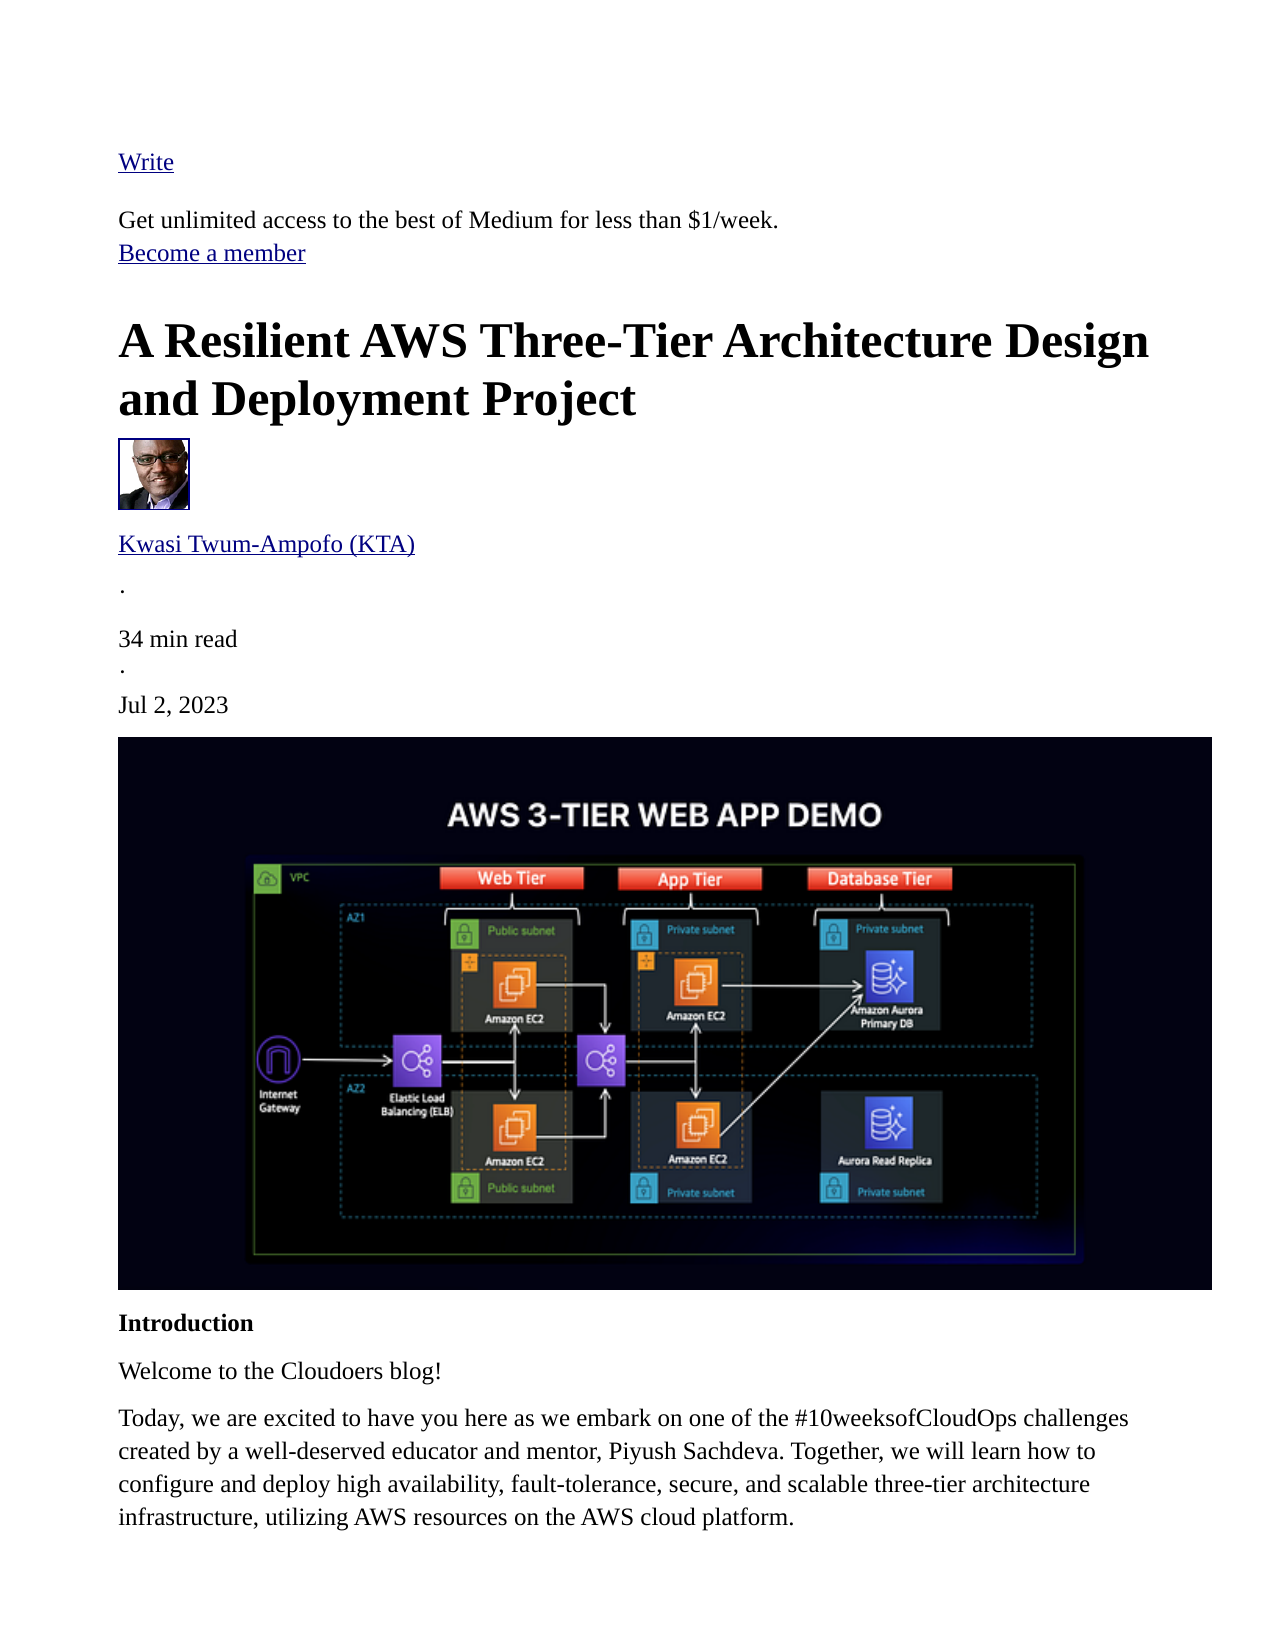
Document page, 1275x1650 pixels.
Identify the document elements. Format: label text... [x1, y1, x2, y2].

text Write [118, 147, 1157, 176]
picture [118, 737, 1212, 1290]
text Become a member [118, 238, 1157, 267]
text Kwasi Twum-Ampofo (KTA) [118, 529, 1157, 558]
text Welcome to the Cloudoers blog! [118, 1356, 1157, 1384]
text Today, we are excited to have you here as we embark on one of the #10weeksofCloudOps challenges created by a well-deserved educator and mentor, Piyush Sachdeva. Together, we will learn how to configure and deploy high availability, fault-tolerance, secure, and scalable three-tier architecture infrastructure, utilizing AWS resources on the AWS cloud platform. [118, 1403, 1157, 1531]
text Introduction [118, 1308, 1157, 1337]
subtitle A Resilient AWS Three-Tier Architecture Design and Deployment Project [118, 311, 1157, 426]
text · [118, 657, 1157, 686]
text 34 min read [118, 624, 1157, 653]
text Get unlimited access to the best of Medium for less than $1/week. [118, 205, 1157, 234]
text · [118, 577, 1157, 605]
picture [120, 440, 188, 509]
text Jul 2, 2023 [118, 690, 1157, 719]
